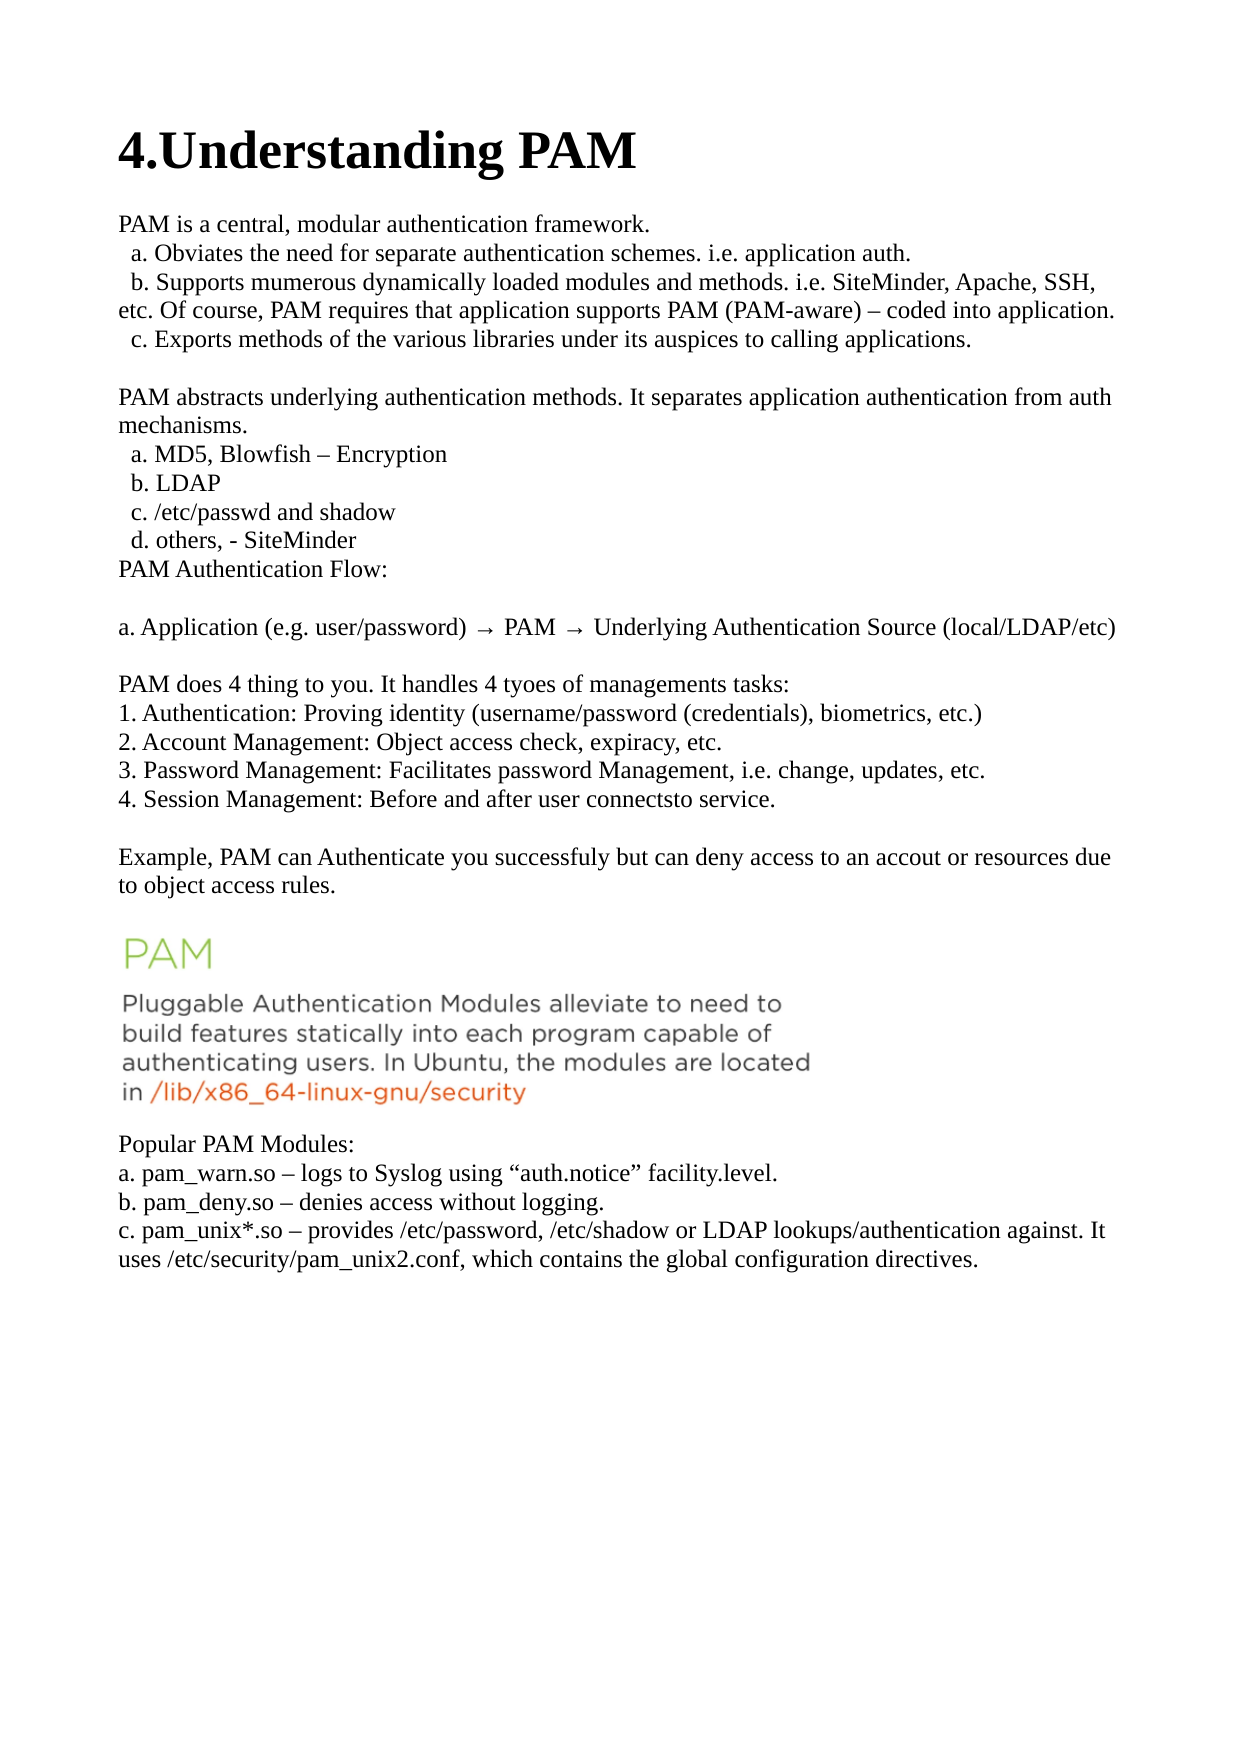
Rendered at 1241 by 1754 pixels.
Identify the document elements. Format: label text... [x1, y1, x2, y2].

text a. Obviates the need for separate authentication schemes. i.e. application auth. [118, 238, 1122, 267]
text d. others, - SiteMinder [118, 525, 1122, 554]
text PAM is a central, modular authentication framework. [118, 209, 1122, 238]
picture [116, 927, 818, 1116]
text b. pam_deny.so – denies access without logging. [118, 1187, 1122, 1215]
text 2. Account Management: Object access check, expiracy, etc. [118, 727, 1122, 755]
text PAM does 4 thing to you. It handles 4 tyoes of managements tasks: [118, 669, 1122, 698]
text a. MD5, Blowfish – Encryption [118, 439, 1122, 468]
text Example, PAM can Authenticate you successfuly but can deny access to an accout or resources due to object access rules. [118, 842, 1122, 899]
text PAM abstracts underlying authentication methods. It separates application authentication from auth mechanisms. [118, 382, 1122, 439]
text Popular PAM Modules: [118, 1129, 1122, 1158]
text b. LDAP [118, 468, 1122, 497]
text c. /etc/passwd and shadow [118, 497, 1122, 525]
text PAM Authentication Flow: [118, 554, 1122, 583]
text a. Application (e.g. user/password) → PAM → Underlying Authentication Source (local/LDAP/etc) [118, 612, 1122, 640]
text 1. Authentication: Proving identity (username/password (credentials), biometrics, etc.) [118, 698, 1122, 727]
text 4. Session Management: Before and after user connectsto service. [118, 784, 1122, 813]
text c. pam_unix*.so – provides /etc/password, /etc/shadow or LDAP lookups/authentication against. It uses /etc/security/pam_unix2.conf, which contains the global configuration directives. [118, 1215, 1122, 1273]
text b. Supports mumerous dynamically loaded modules and methods. i.e. SiteMinder, Apache, SSH, etc. Of course, PAM requires that application supports PAM (PAM-aware) – coded into application. [118, 267, 1122, 324]
text a. pam_warn.so – logs to Syslog using “auth.notice” facility.level. [118, 1158, 1122, 1187]
text c. Exports methods of the various libraries under its auspices to calling applications. [118, 324, 1122, 353]
text 4.Understanding PAM [118, 118, 1122, 180]
text 3. Password Management: Facilitates password Management, i.e. change, updates, etc. [118, 755, 1122, 784]
